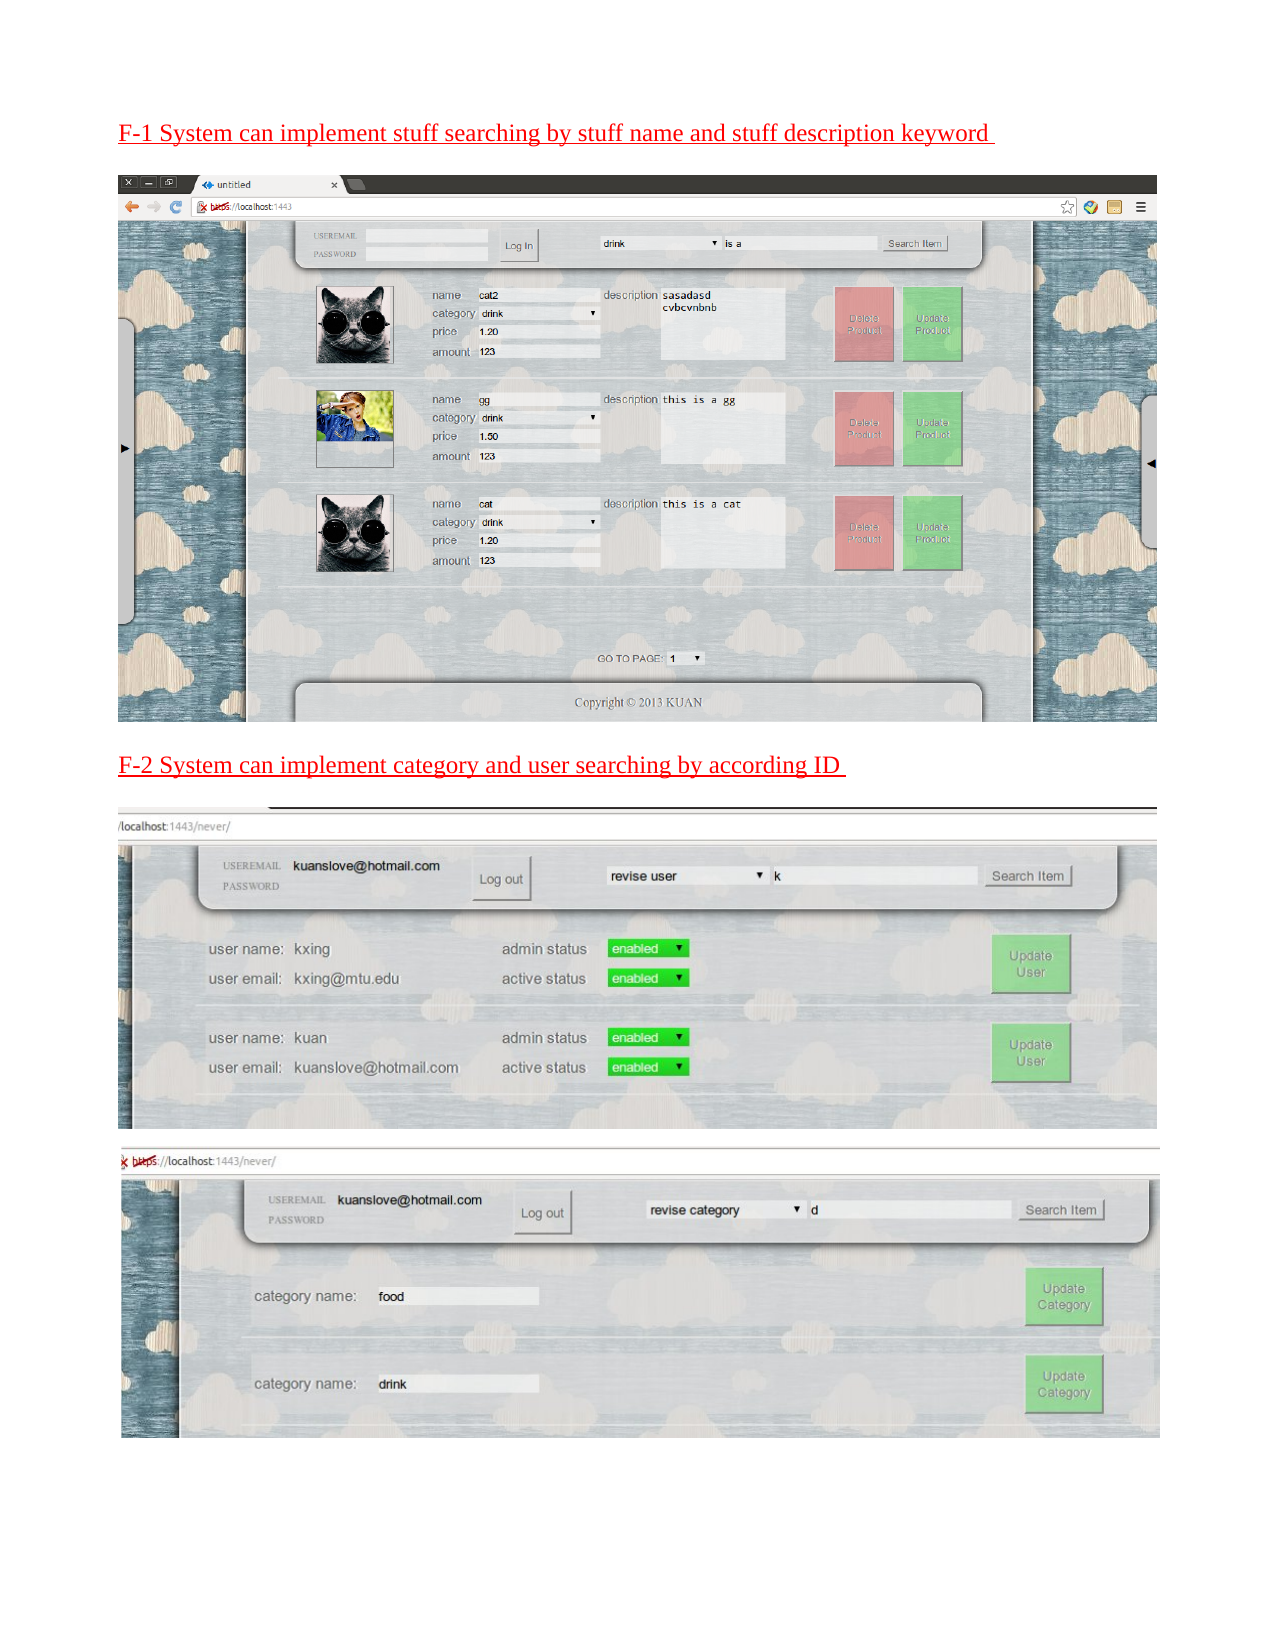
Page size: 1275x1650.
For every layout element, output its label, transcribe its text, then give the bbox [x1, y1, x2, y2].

picture [118, 175, 1157, 722]
text F-1 System can implement stuff searching by stuff name and stuff description keyword [118, 118, 1157, 147]
picture [118, 807, 1157, 1129]
picture [121, 1146, 1160, 1438]
text F-2 System can implement category and user searching by according ID [118, 750, 1157, 779]
